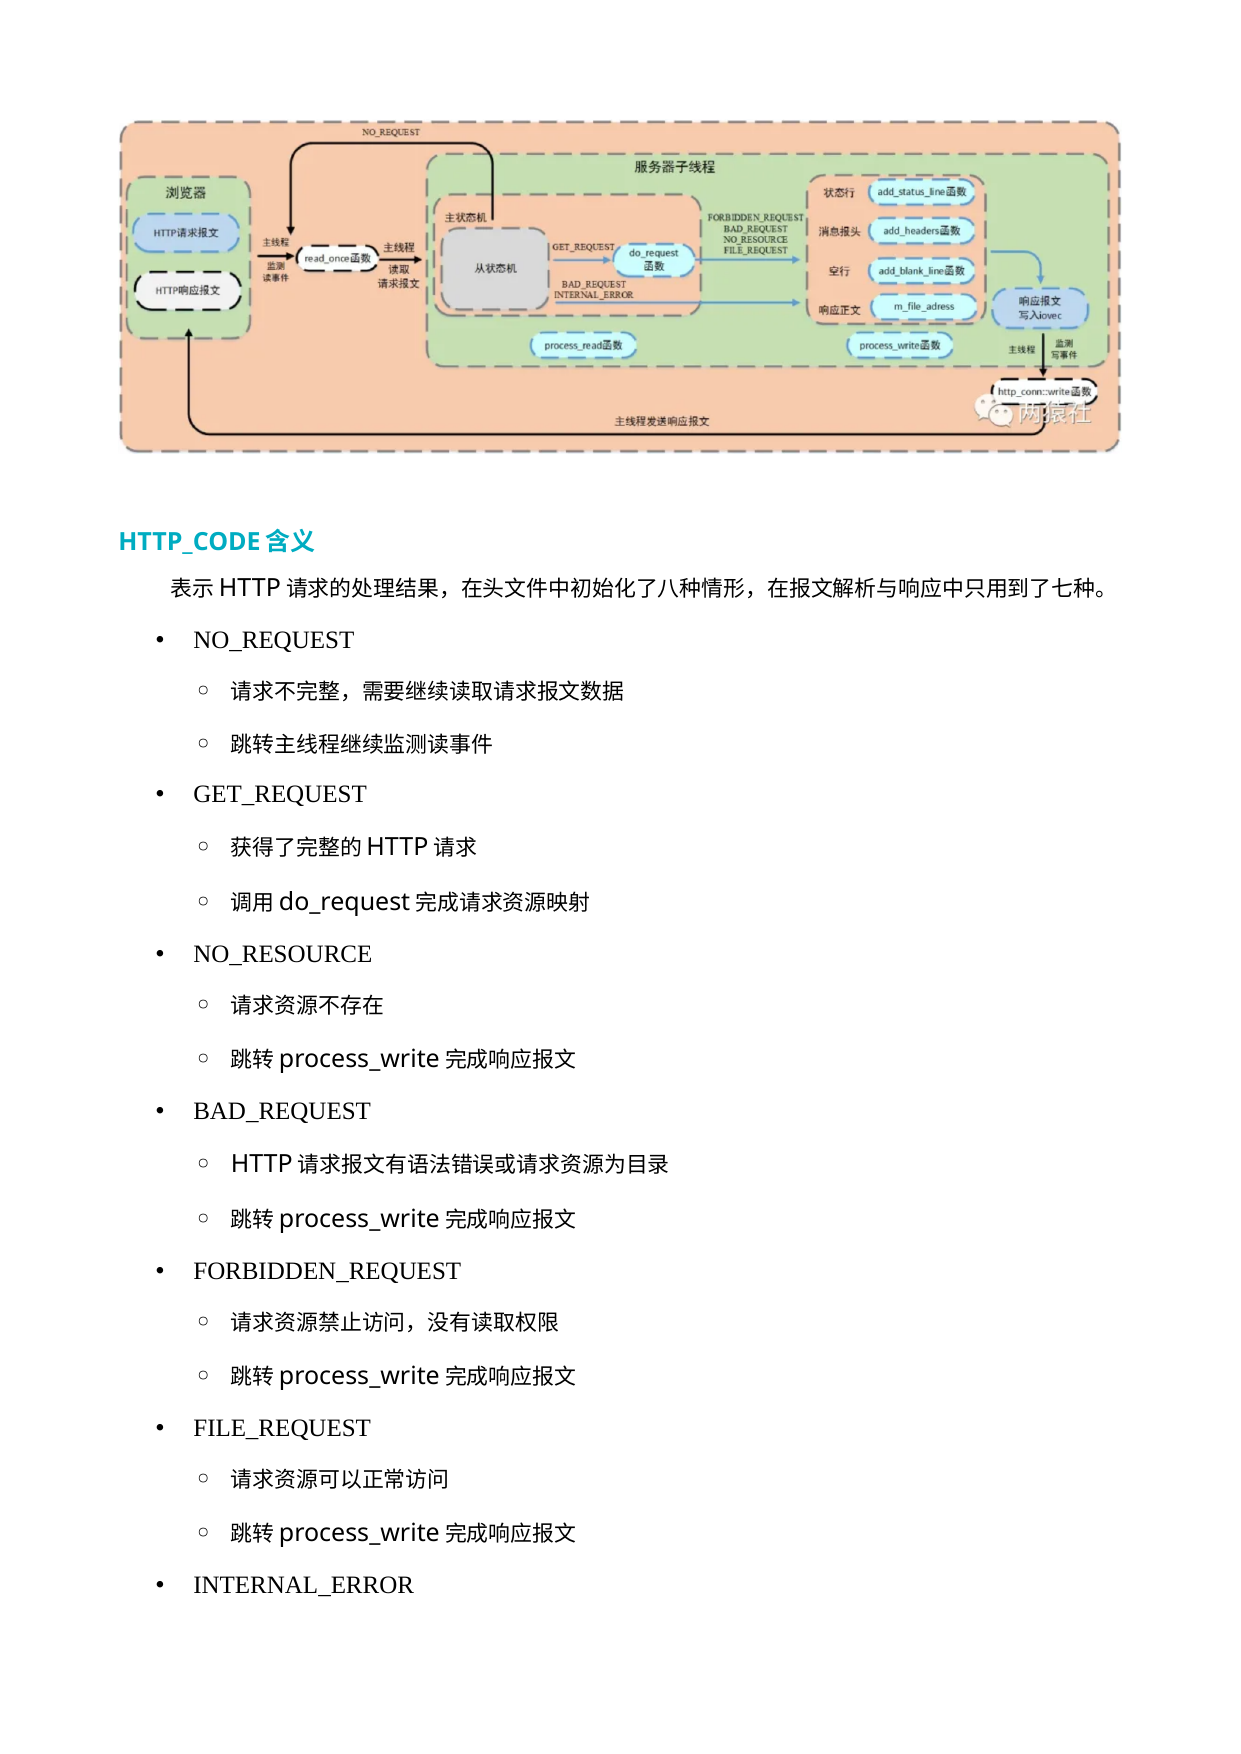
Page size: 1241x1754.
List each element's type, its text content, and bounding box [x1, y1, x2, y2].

list 请求资源可以正常访问 [193, 1462, 1122, 1494]
list 请求不完整，需要继续读取请求报文数据 [193, 674, 1122, 706]
text 表示HTTP请求的处理结果，在头文件中初始化了八种情形，在报文解析与响应中只用到了七种。 [118, 570, 1122, 604]
list 跳转process_write完成响应报文 [193, 1514, 1122, 1549]
list INTERNAL_ERROR [156, 1570, 1122, 1599]
list 请求资源不存在 [193, 988, 1122, 1020]
list NO_RESOURCE [156, 939, 1122, 968]
list FILE_REQUEST [156, 1413, 1122, 1442]
list GET_REQUEST [156, 779, 1122, 808]
list BAD_REQUEST [156, 1096, 1122, 1125]
list FORBIDDEN_REQUEST [156, 1256, 1122, 1285]
list 调用do_request完成请求资源映射 [193, 884, 1122, 918]
list 跳转process_write完成响应报文 [193, 1201, 1122, 1235]
subtitle HTTP_CODE含义 [118, 521, 1122, 557]
list 跳转主线程继续监测读事件 [193, 727, 1122, 758]
list 获得了完整的HTTP请求 [193, 828, 1122, 862]
list HTTP请求报文有语法错误或请求资源为目录 [193, 1145, 1122, 1179]
list 跳转process_write完成响应报文 [193, 1041, 1122, 1075]
list 跳转process_write完成响应报文 [193, 1358, 1122, 1392]
picture [118, 118, 1123, 454]
list NO_REQUEST [156, 625, 1122, 654]
list 请求资源禁止访问，没有读取权限 [193, 1305, 1122, 1337]
